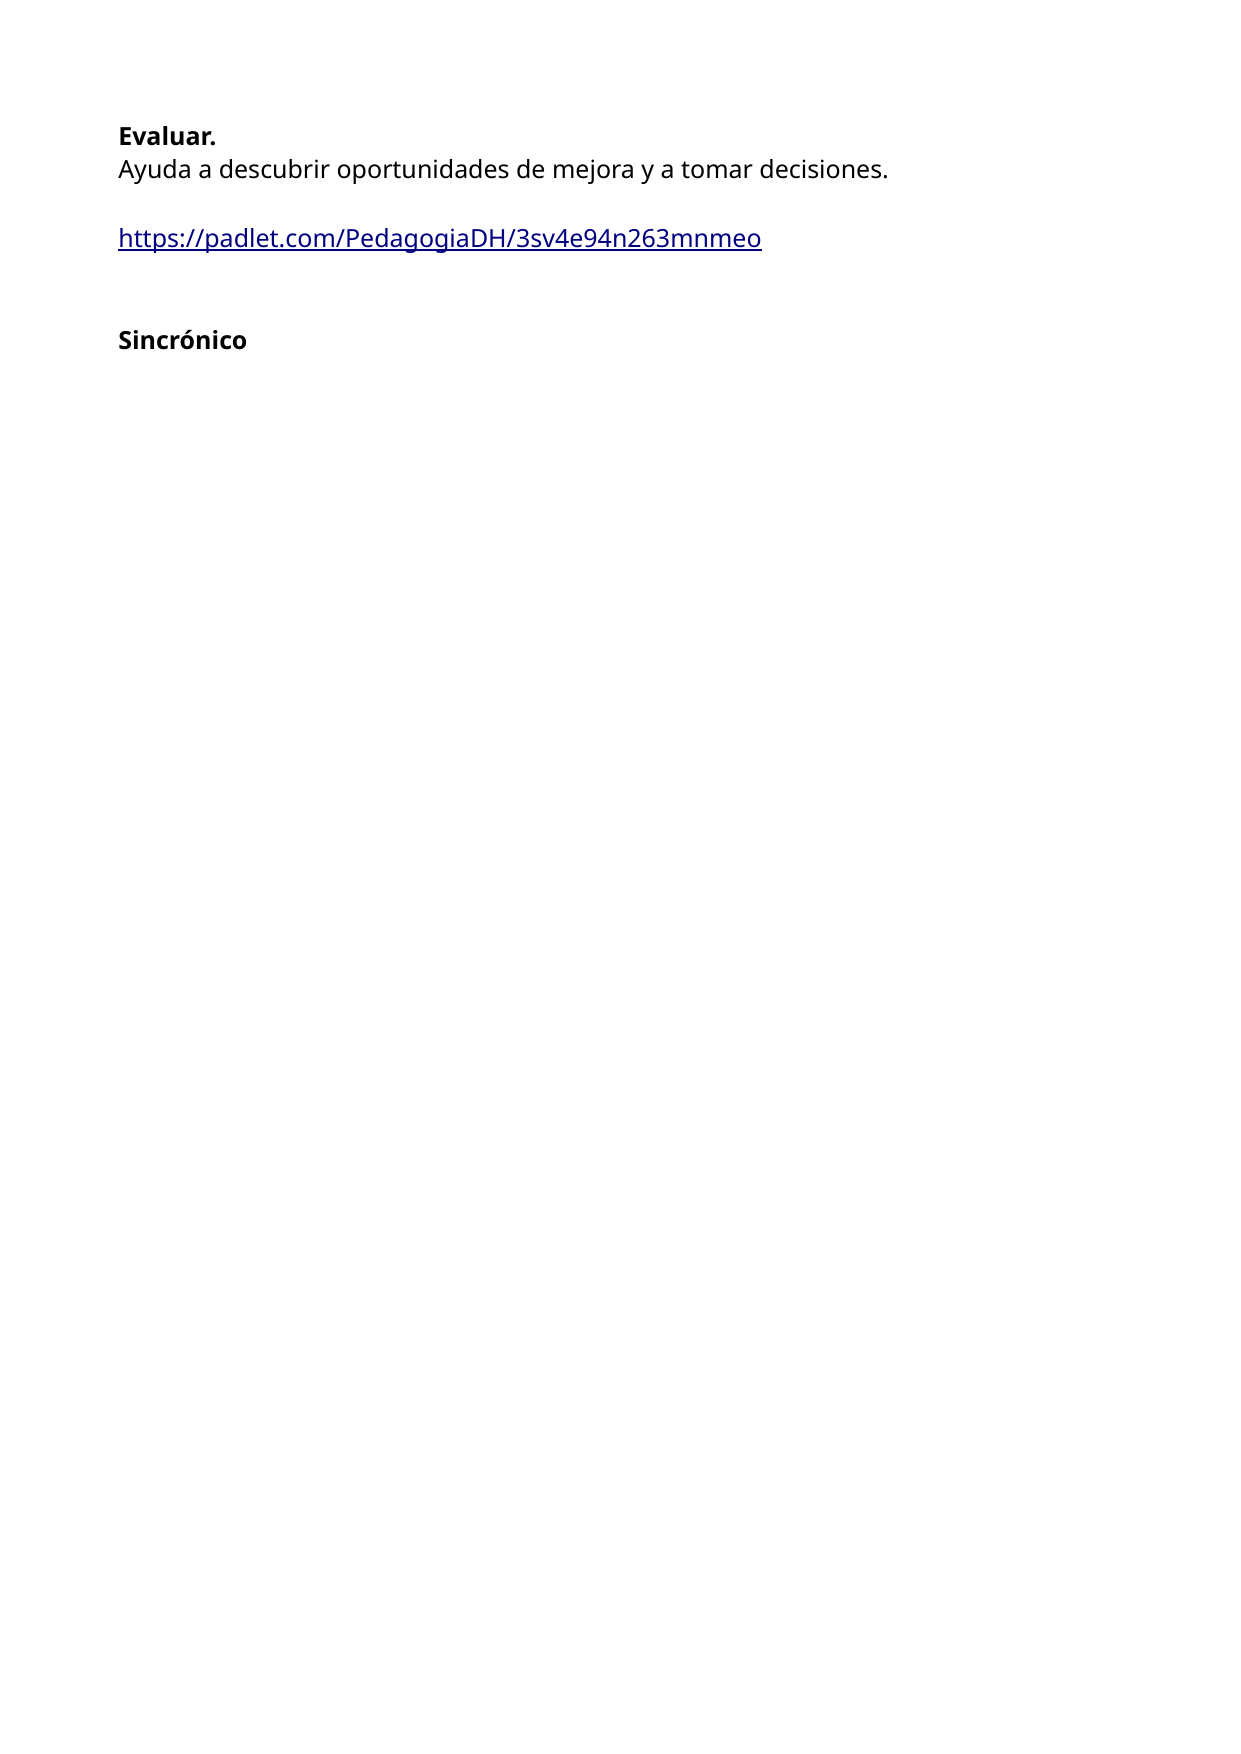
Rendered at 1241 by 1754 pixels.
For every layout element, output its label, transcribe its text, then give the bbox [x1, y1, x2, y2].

text https://padlet.com/PedagogiaDH/3sv4e94n263mnmeo [118, 220, 1122, 254]
text Ayuda a descubrir oportunidades de mejora y a tomar decisiones. [118, 152, 1122, 186]
text Evaluar. [118, 118, 1122, 152]
text Sincrónico [118, 322, 1122, 357]
